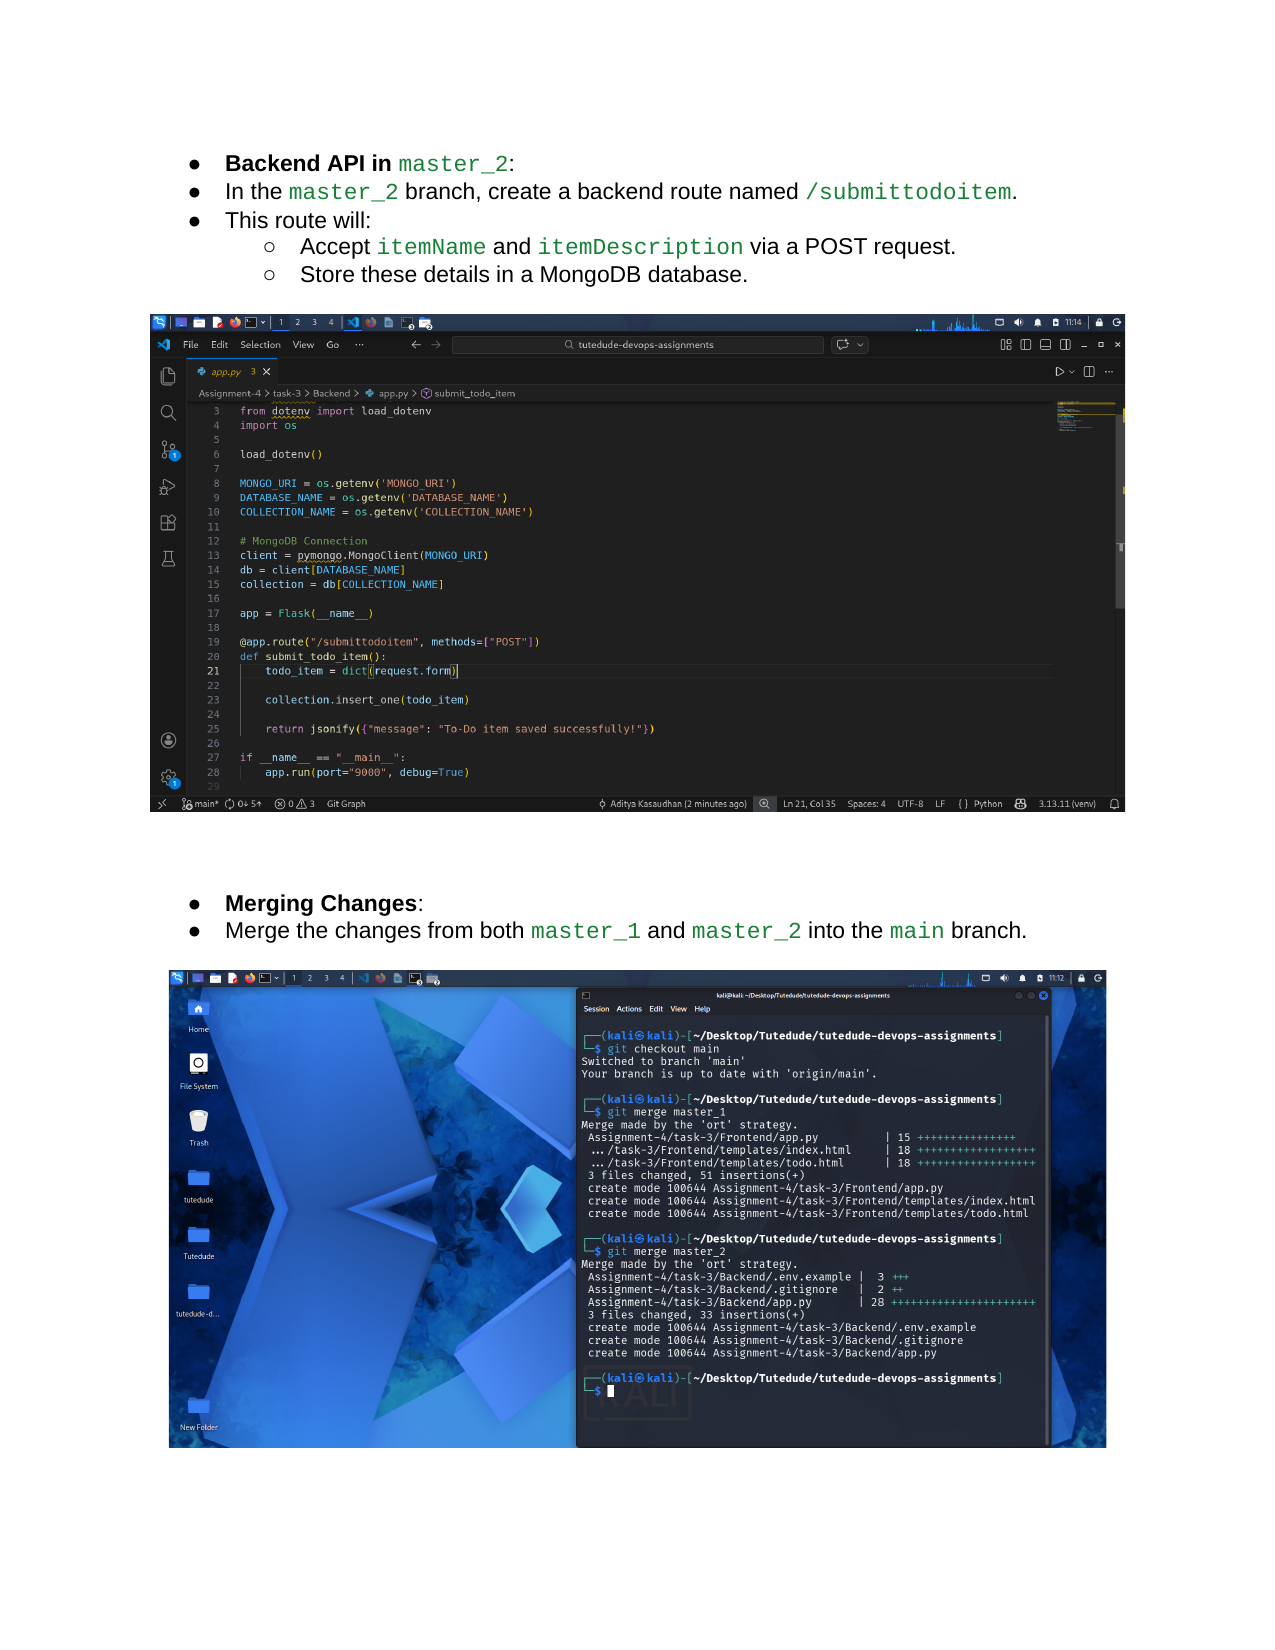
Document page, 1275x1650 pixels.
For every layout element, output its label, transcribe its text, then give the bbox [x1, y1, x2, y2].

picture [150, 314, 1125, 812]
list In the master_2 branch, create a backend route named /submittodoitem. [187, 178, 1125, 207]
list Merging Changes: [187, 890, 1125, 917]
list Accept itemName and itemDescription via a POST request. [262, 233, 1125, 261]
list Merge the changes from both master_1 and master_2 into the main branch. [187, 917, 1125, 945]
list This route will: [187, 207, 1125, 233]
picture [168, 970, 1107, 1448]
list Store these details in a MongoDB database. [262, 261, 1125, 288]
list Backend API in master_2: [187, 150, 1125, 178]
